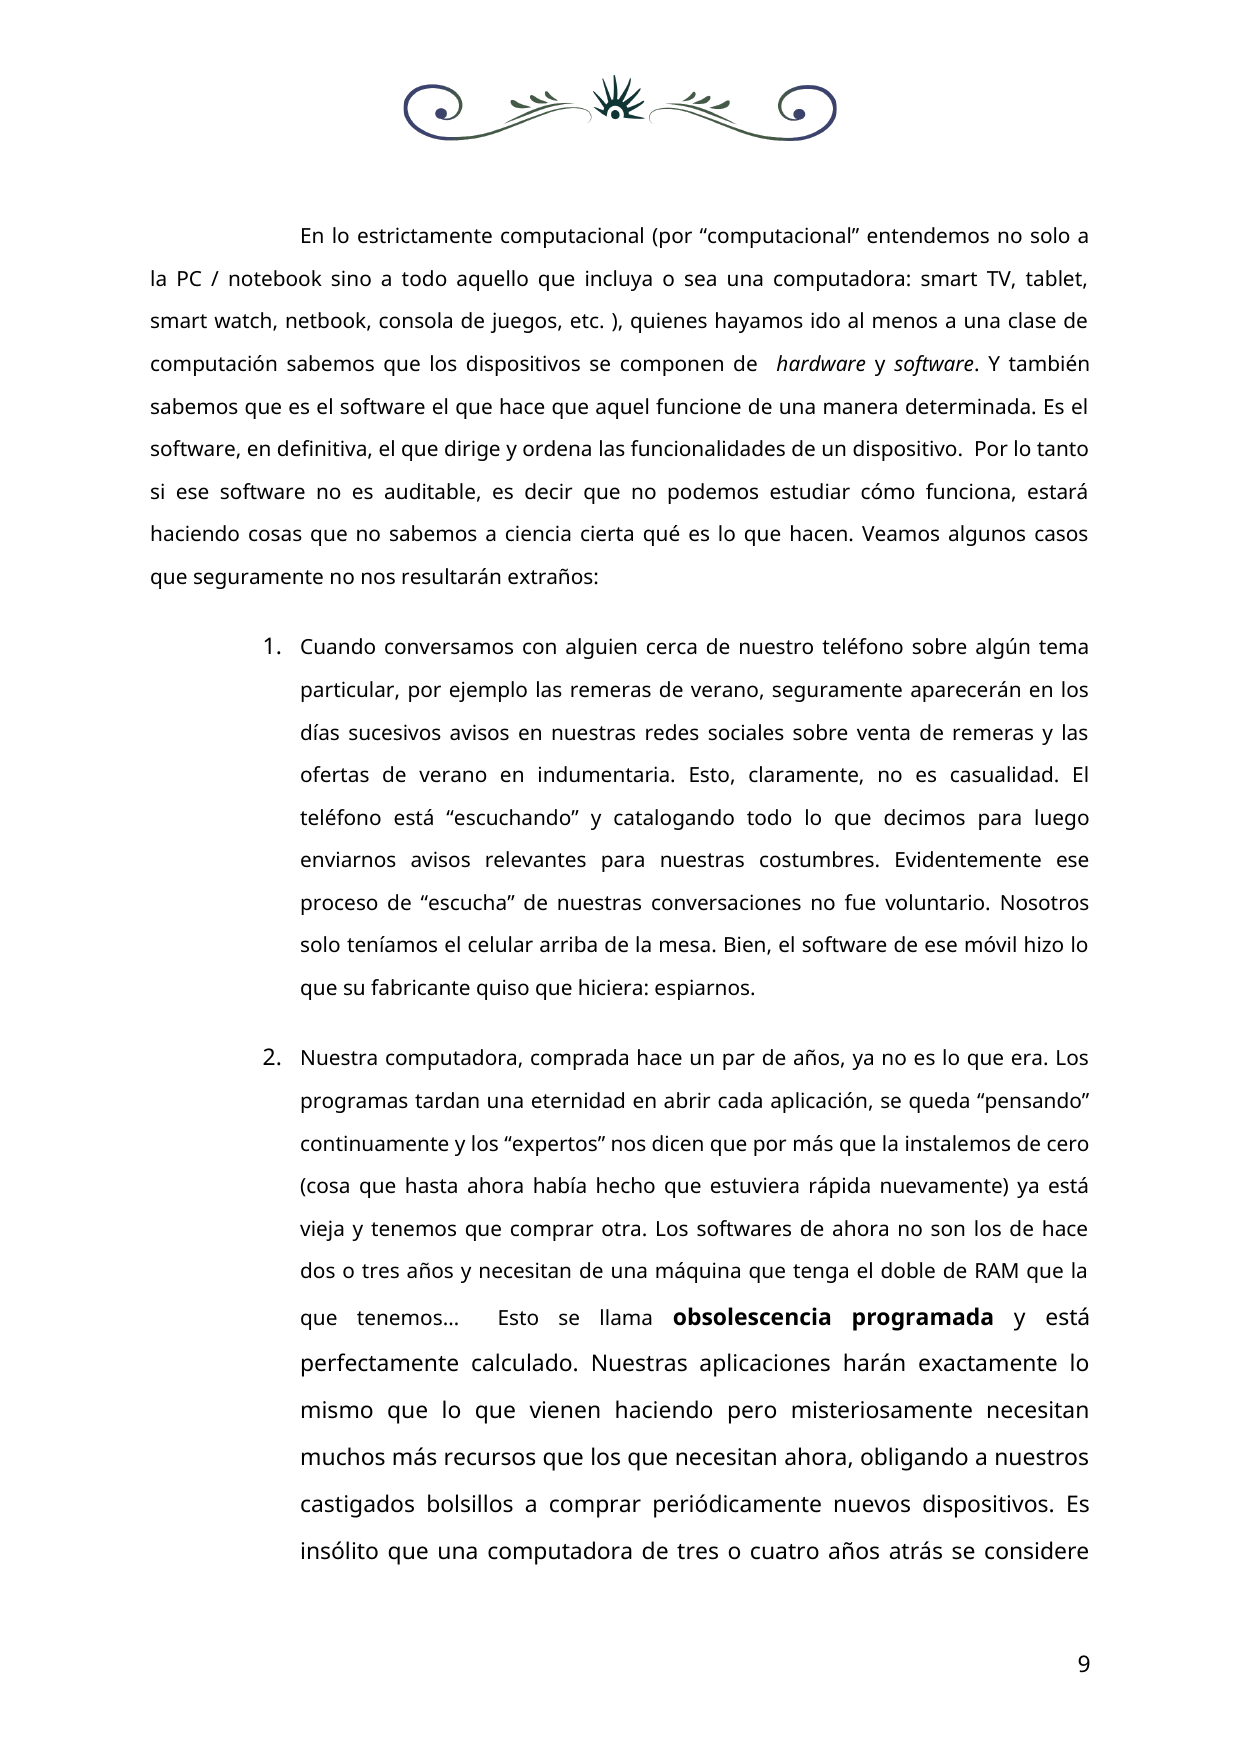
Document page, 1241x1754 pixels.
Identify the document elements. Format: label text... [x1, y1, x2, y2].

picture [403, 75, 837, 141]
text En lo estrictamente computacional (por “computacional” entendemos no solo a la PC / notebook sino a todo aquello que incluya o sea una computadora: smart TV, tablet, smart watch, netbook, consola de juegos, etc. ), quienes hayamos ido al menos a una clase de computación sabemos que los dispositivos se componen de hardware y software. Y también sabemos que es el software el que hace que aquel funcione de una manera determinada. Es el software, en definitiva, el que dirige y ordena las funcionalidades de un dispositivo. Por lo tanto si ese software no es auditable, es decir que no podemos estudiar cómo funciona, estará haciendo cosas que no sabemos a ciencia cierta qué es lo que hacen. Veamos algunos casos que seguramente no nos resultarán extraños: [150, 221, 1090, 591]
list Cuando conversamos con alguien cerca de nuestro teléfono sobre algún tema particular, por ejemplo las remeras de verano, seguramente aparecerán en los días sucesivos avisos en nuestras redes sociales sobre venta de remeras y las ofertas de verano en indumentaria. Esto, claramente, no es casualidad. El teléfono está “escuchando” y catalogando todo lo que decimos para luego enviarnos avisos relevantes para nuestras costumbres. Evidentemente ese proceso de “escucha” de nuestras conversaciones no fue voluntario. Nosotros solo teníamos el celular arriba de la mesa. Bien, el software de ese móvil hizo lo que su fabricante quiso que hiciera: espiarnos. [262, 629, 1090, 1002]
list Nuestra computadora, comprada hace un par de años, ya no es lo que era. Los programas tardan una eternidad en abrir cada aplicación, se queda “pensando” continuamente y los “expertos” nos dicen que por más que la instalemos de cero (cosa que hasta ahora había hecho que estuviera rápida nuevamente) ya está vieja y tenemos que comprar otra. Los softwares de ahora no son los de hace dos o tres años y necesitan de una máquina que tenga el doble de RAM que la que tenemos… Esto se llama obsolescencia programada y está perfectamente calculado. Nuestras aplicaciones harán exactamente lo mismo que lo que vienen haciendo pero misteriosamente necesitan muchos más recursos que los que necesitan ahora, obligando a nuestros castigados bolsillos a comprar periódicamente nuevos dispositivos. Es insólito que una computadora de tres o cuatro años atrás se considere [262, 1041, 1090, 1566]
